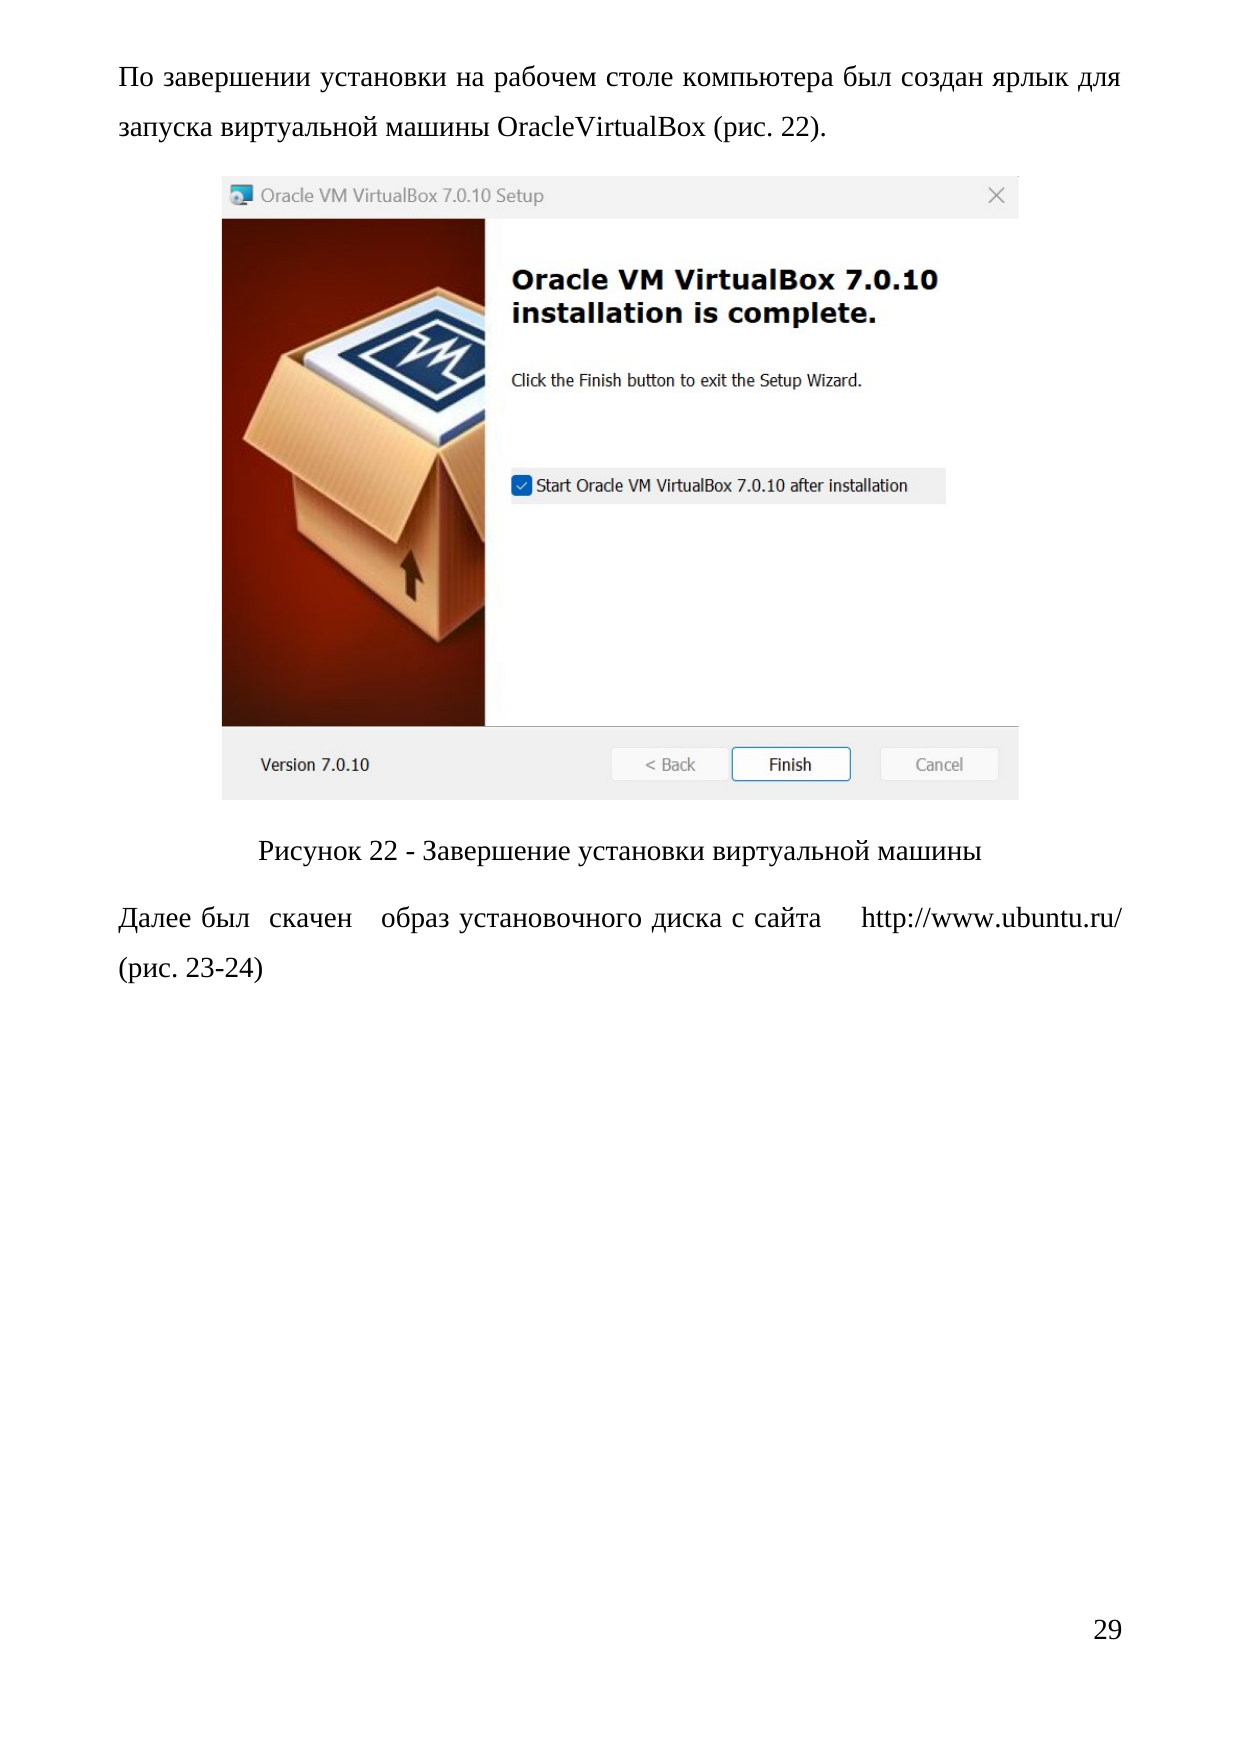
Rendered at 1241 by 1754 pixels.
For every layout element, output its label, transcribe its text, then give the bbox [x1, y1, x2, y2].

text По завершении установки на рабочем столе компьютера был создан ярлык для запуска виртуальной машины OracleVirtualBox (рис. 22). [118, 59, 1122, 143]
picture [221, 176, 1019, 800]
text Рисунок 22 - Завершение установки виртуальной машины [118, 833, 1122, 867]
text Далее был скачен образ установочного диска с сайта http://www.ubuntu.ru/ (рис. 23-24) [118, 900, 1122, 984]
